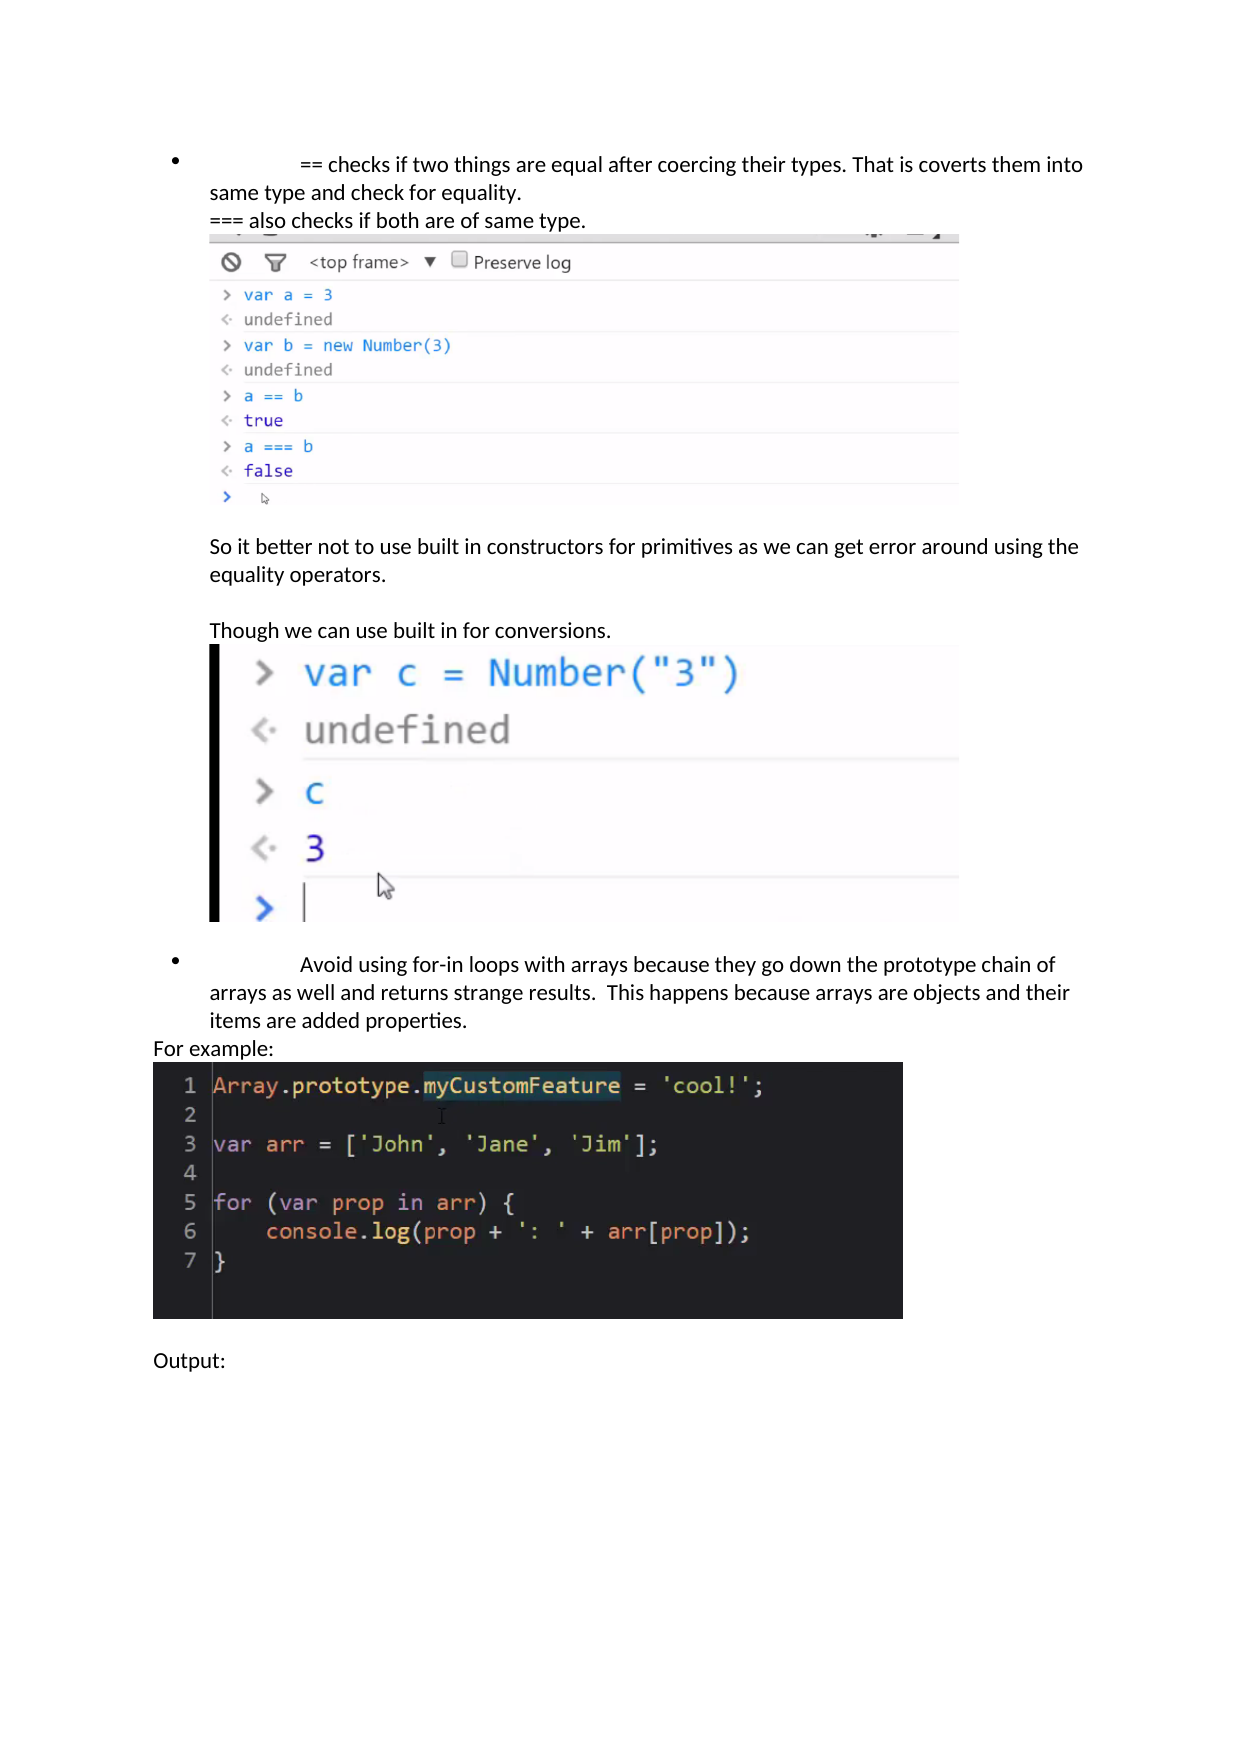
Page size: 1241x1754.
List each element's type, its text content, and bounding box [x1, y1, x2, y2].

text For example: [153, 1034, 1090, 1062]
text So it better not to use built in constructors for primitives as we can get error around using the equality operators. [209, 532, 1090, 588]
picture [209, 644, 960, 922]
picture [153, 1062, 903, 1319]
text Though we can use built in for conversions. [209, 616, 1090, 644]
list Avoid using for-in loops with arrays because they go down the prototype chain of arrays as well and returns strange results. This happens because arrays are objects and their items are added properties. [172, 950, 1090, 1034]
list == checks if two things are equal after coercing their types. That is coverts them into same type and check for equality. [172, 150, 1090, 206]
text === also checks if both are of same type. [209, 206, 1090, 234]
text Output: [153, 1346, 1090, 1374]
picture [209, 234, 960, 505]
